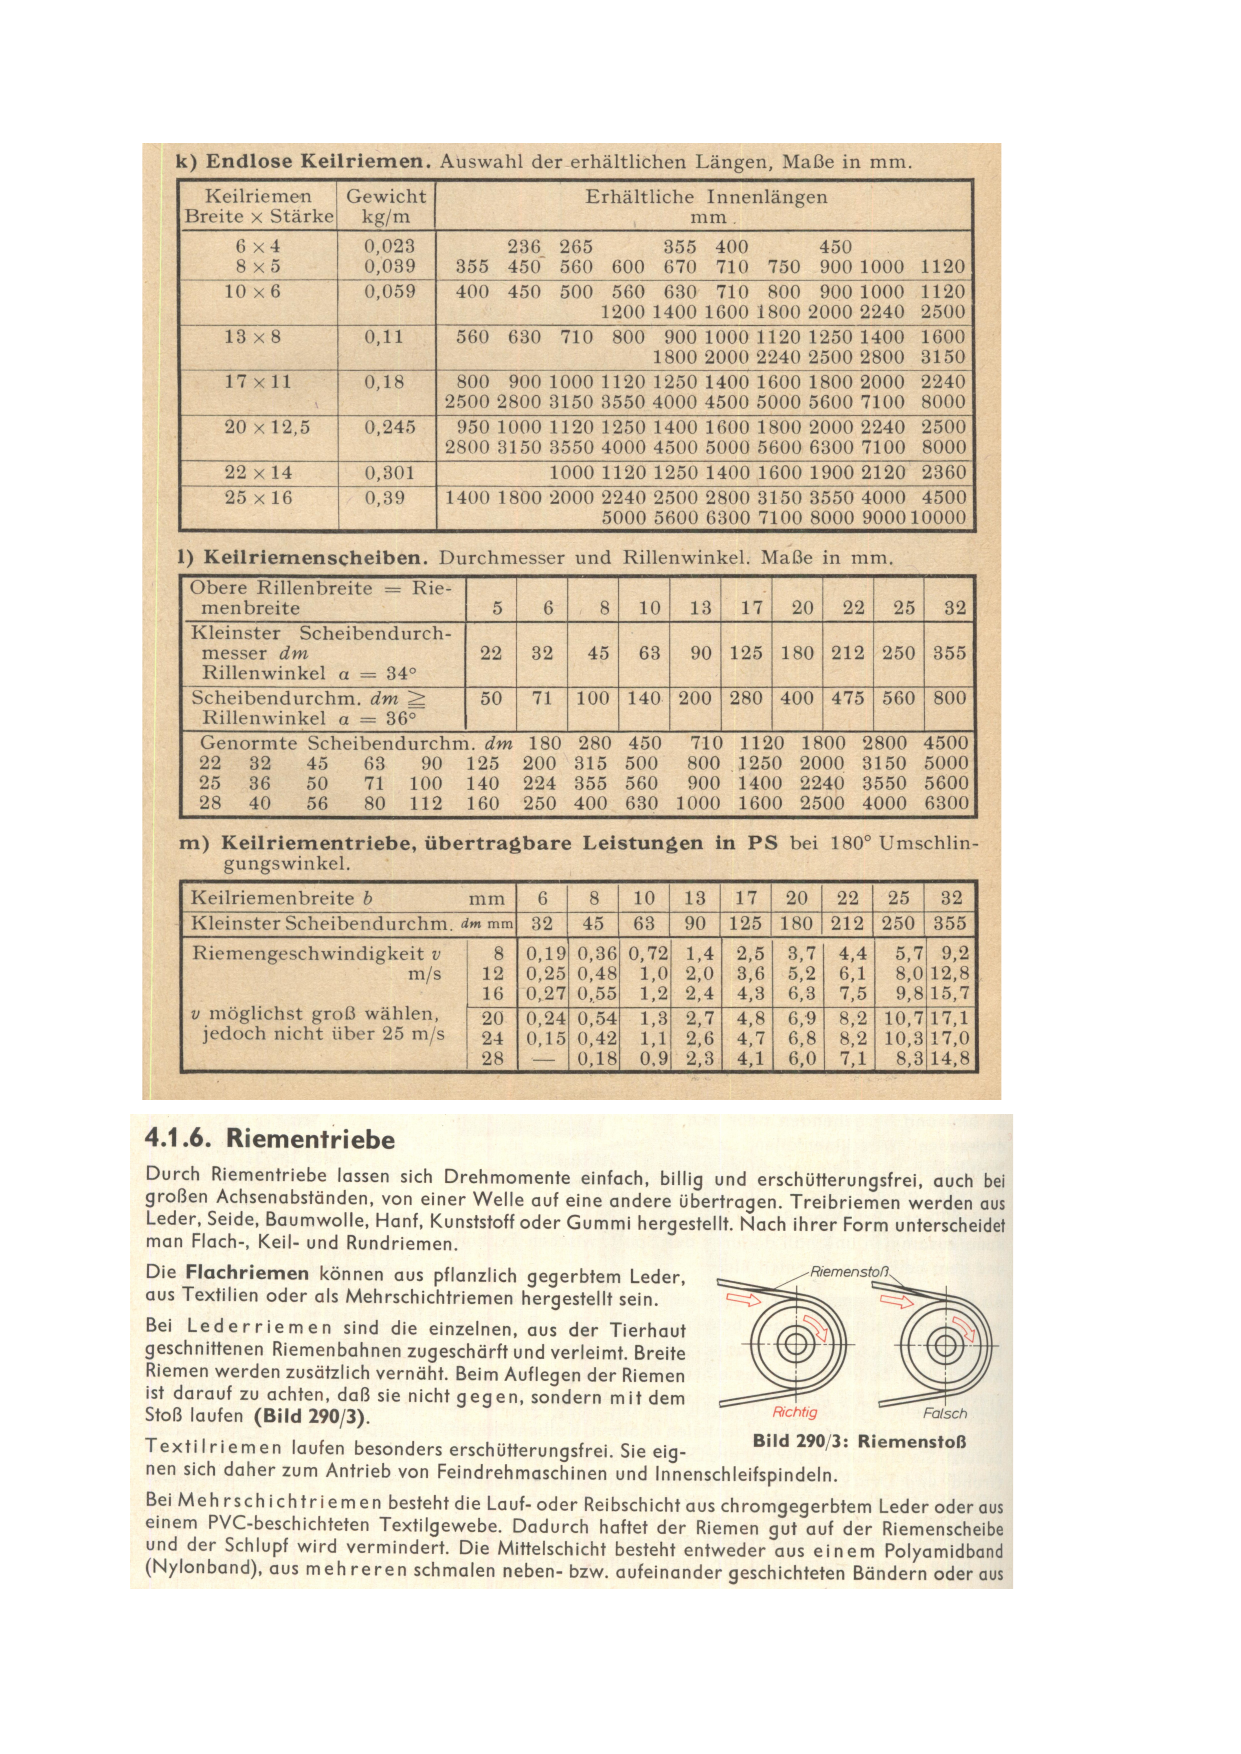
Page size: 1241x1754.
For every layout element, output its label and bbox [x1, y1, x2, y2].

picture [130, 1114, 1014, 1589]
picture [142, 143, 1002, 1100]
